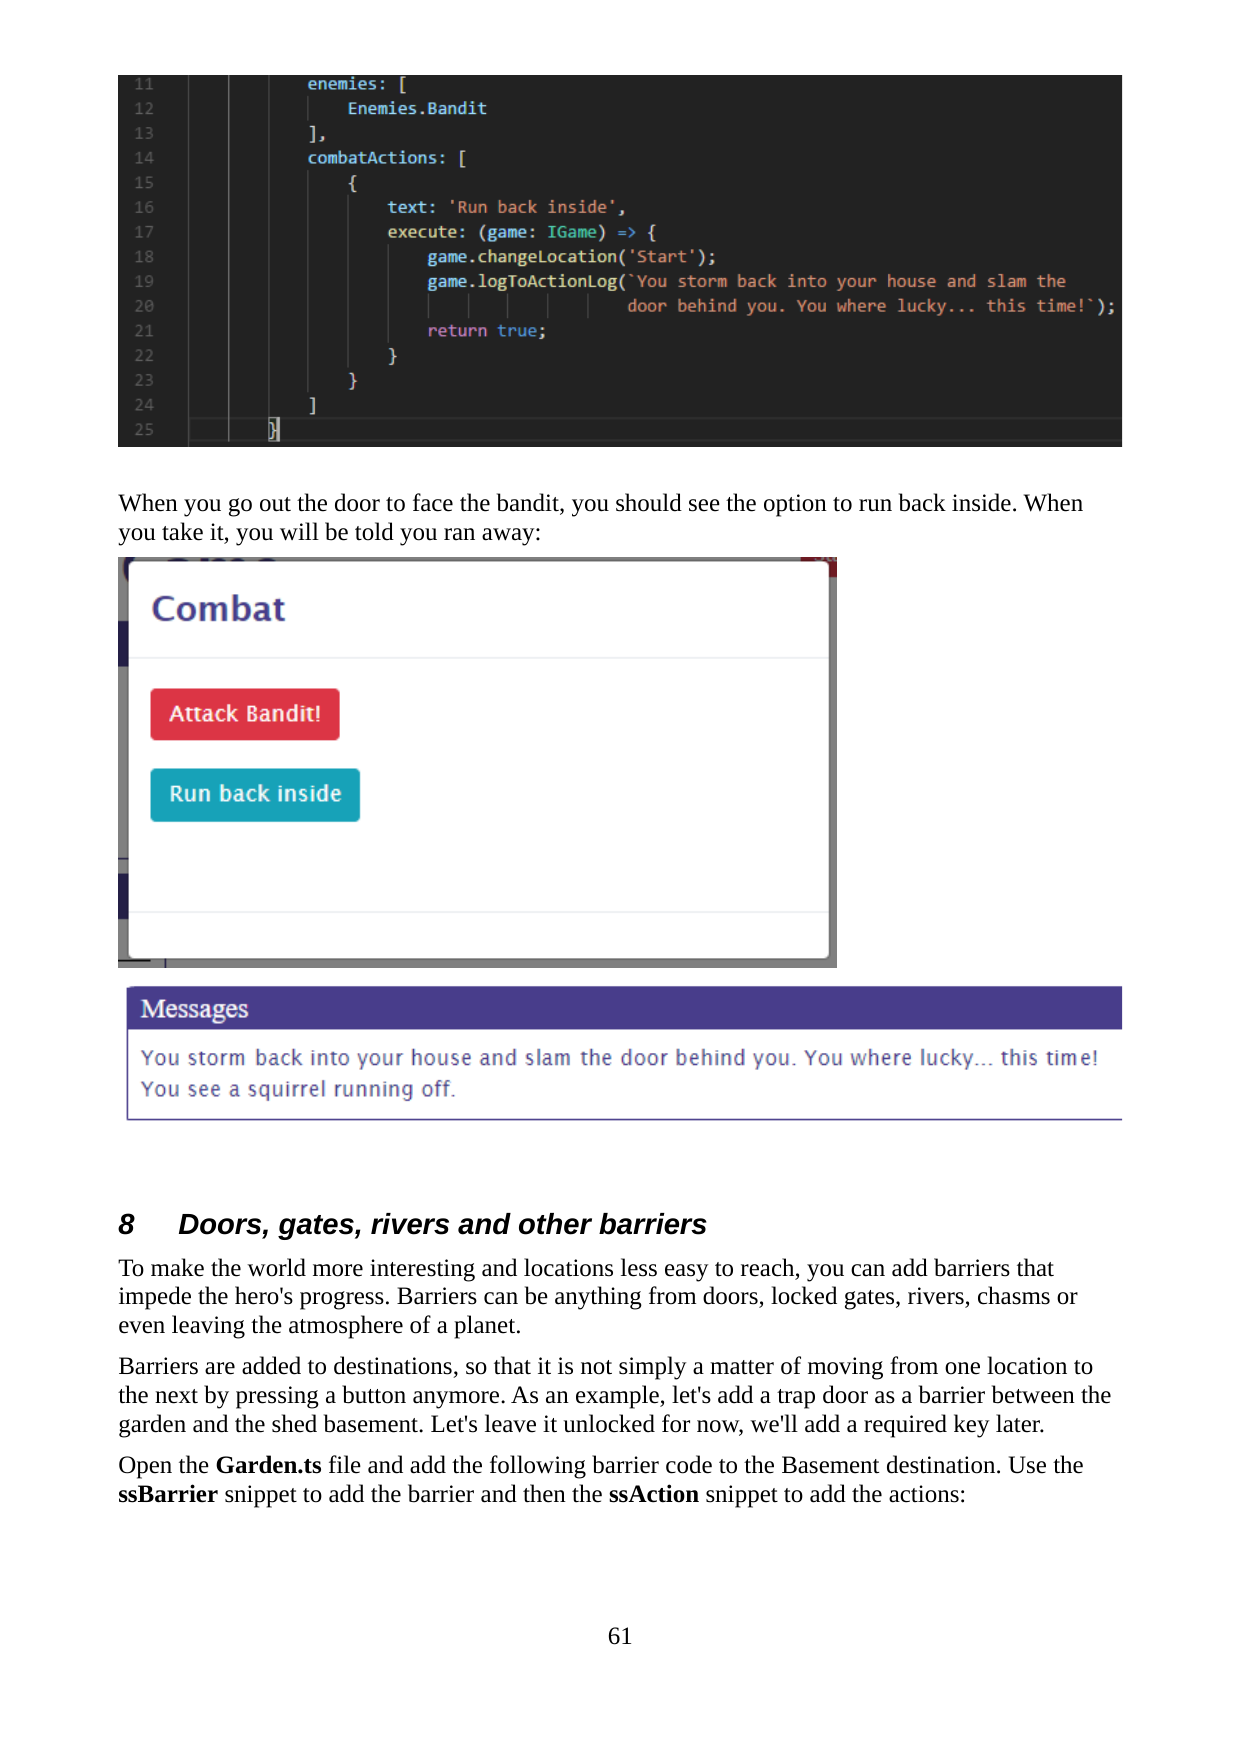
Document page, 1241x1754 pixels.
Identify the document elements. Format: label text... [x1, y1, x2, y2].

text Open the Garden.ts file and add the following barrier code to the Basement destination. Use the ssBarrier snippet to add the barrier and then the ssAction snippet to add the actions: [118, 1450, 1122, 1508]
text When you go out the door to face the bandit, you should see the option to run back inside. When you take it, you will be told you ran away: [118, 488, 1122, 545]
subtitle Doors, gates, rivers and other barriers [118, 1207, 1122, 1240]
text To make the world more interesting and locations less easy to reach, you can add barriers that impede the hero's progress. Barriers can be anything from doors, locked gates, rivers, chasms or even leaving the atmosphere of a planet. [118, 1253, 1122, 1339]
text Barriers are added to destinations, so that it is not simply a matter of moving from one location to the next by pressing a button anymore. As an example, let's add a trap door as a barrier between the garden and the shed basement. Let's leave it unlocked for now, we'll add a required key later. [118, 1351, 1122, 1438]
